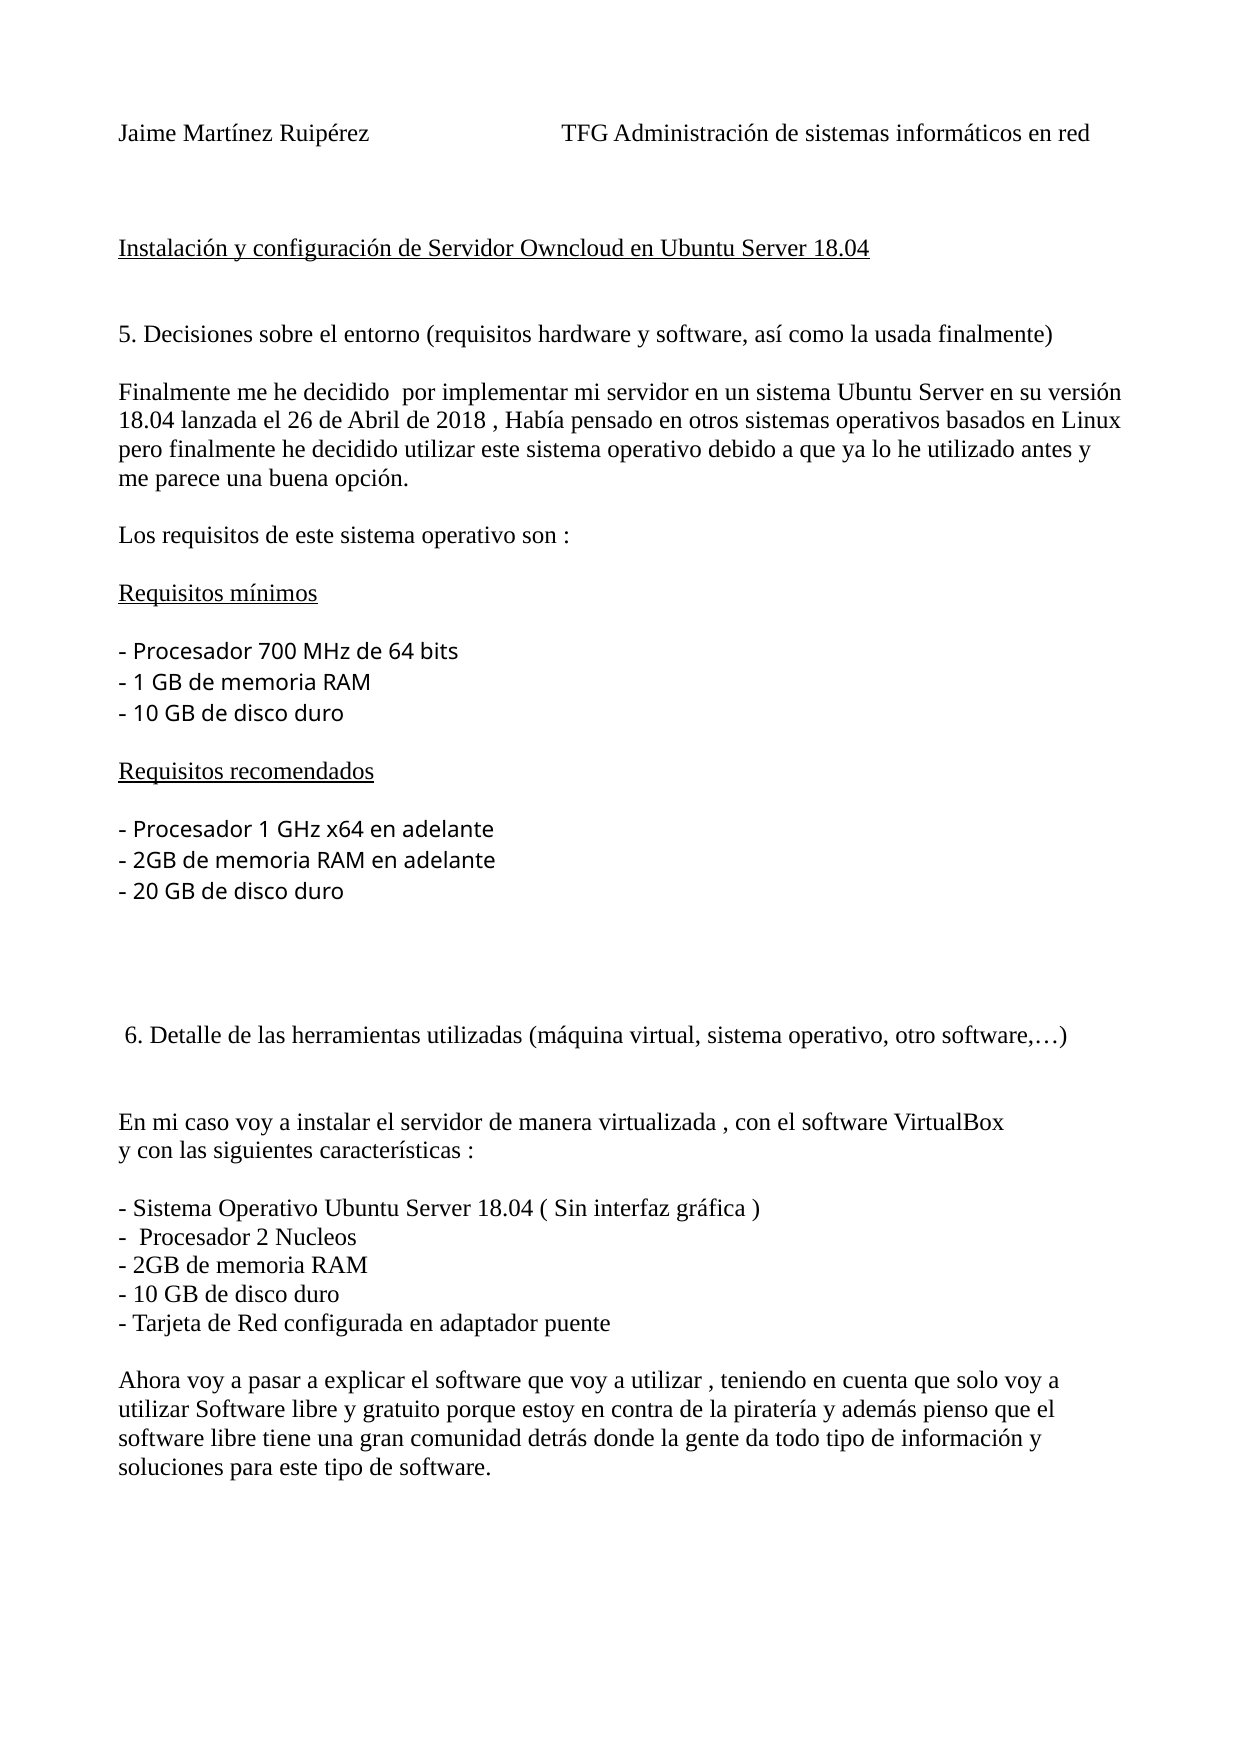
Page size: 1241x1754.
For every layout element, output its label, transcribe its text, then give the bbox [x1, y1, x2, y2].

text En mi caso voy a instalar el servidor de manera virtualizada , con el software VirtualBox [118, 1107, 1122, 1136]
text Requisitos mínimos [118, 578, 1122, 607]
text - Procesador 700 MHz de 64 bits [118, 636, 1122, 666]
text y con las siguientes características : [118, 1136, 1122, 1164]
text - 10 GB de disco duro [118, 1279, 1122, 1308]
text - Procesador 1 GHz x64 en adelante [118, 814, 1122, 844]
text - Sistema Operativo Ubuntu Server 18.04 ( Sin interfaz gráfica ) [118, 1193, 1122, 1222]
text Instalación y configuración de Servidor Owncloud en Ubuntu Server 18.04 [118, 233, 1122, 262]
text Jaime Martínez Ruipérez TFG Administración de sistemas informáticos en red [118, 118, 1122, 147]
text Finalmente me he decidido por implementar mi servidor en un sistema Ubuntu Server en su versión 18.04 lanzada el 26 de Abril de 2018 , Había pensado en otros sistemas operativos basados en Linux pero finalmente he decidido utilizar este sistema operativo debido a que ya lo he utilizado antes y me parece una buena opción. [118, 377, 1122, 492]
text - 2GB de memoria RAM en adelante [118, 844, 1122, 875]
text Los requisitos de este sistema operativo son : [118, 521, 1122, 549]
text 6. Detalle de las herramientas utilizadas (máquina virtual, sistema operativo, otro software,…) [118, 1021, 1122, 1049]
text Requisitos recomendados [118, 756, 1122, 785]
text - Tarjeta de Red configurada en adaptador puente [118, 1308, 1122, 1337]
text - Procesador 2 Nucleos [118, 1222, 1122, 1251]
text - 1 GB de memoria RAM [118, 666, 1122, 697]
text 5. Decisiones sobre el entorno (requisitos hardware y software, así como la usada finalmente) [118, 319, 1122, 348]
text - 2GB de memoria RAM [118, 1251, 1122, 1279]
text - 10 GB de disco duro [118, 697, 1122, 727]
text - 20 GB de disco duro [118, 875, 1122, 906]
text Ahora voy a pasar a explicar el software que voy a utilizar , teniendo en cuenta que solo voy a utilizar Software libre y gratuito porque estoy en contra de la piratería y además pienso que el software libre tiene una gran comunidad detrás donde la gente da todo tipo de información y soluciones para este tipo de software. [118, 1366, 1122, 1481]
